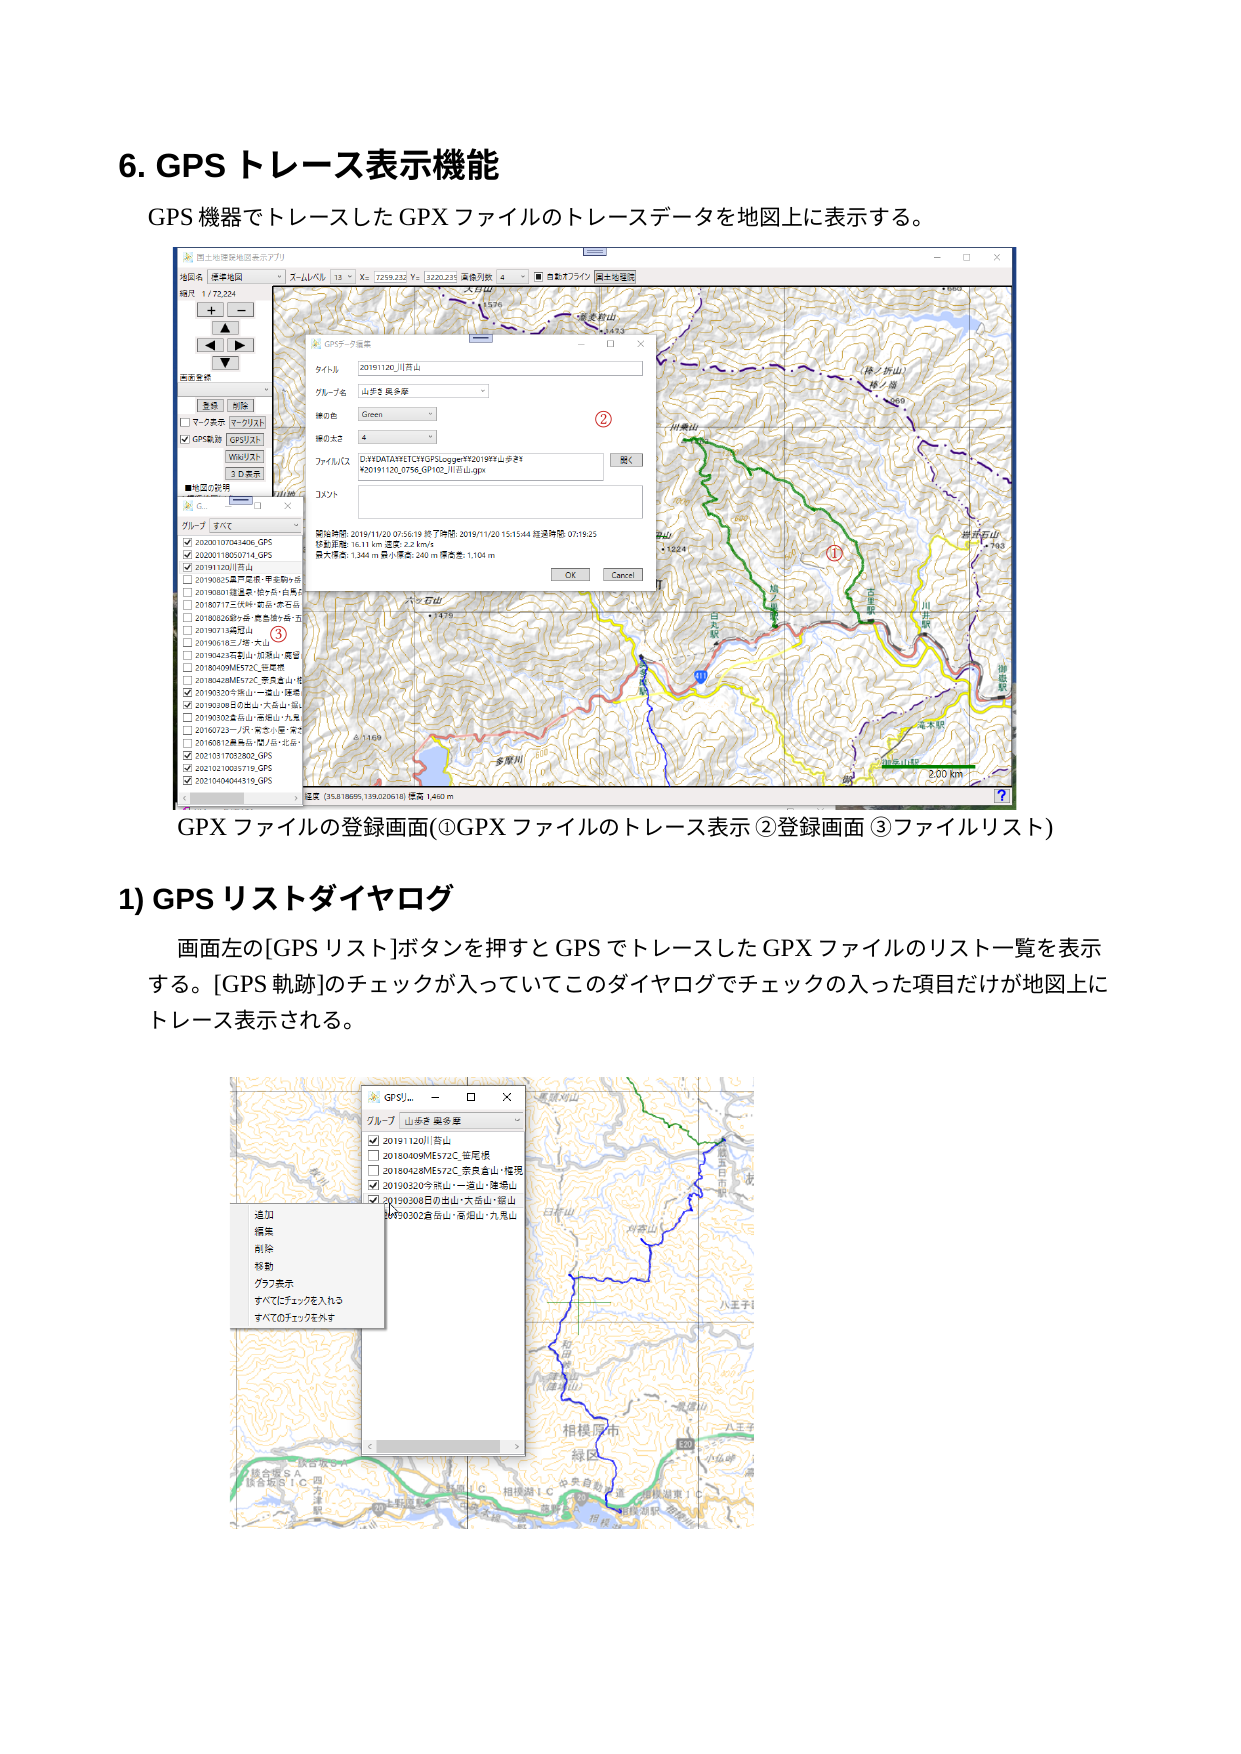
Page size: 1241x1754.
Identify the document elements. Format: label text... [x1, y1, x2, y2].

picture [229, 1077, 754, 1529]
subtitle 6. GPSトレース表示機能 [118, 139, 1122, 187]
subtitle 1) GPSリストダイヤログ [118, 876, 1122, 918]
text 画面左の[GPSリスト]ボタンを押すとGPSでトレースしたGPXファイルのリスト一覧を表示する。[GPS軌跡]のチェックが入っていてこのダイヤログでチェックの入った項目だけが地図上にトレース表示される。 [148, 931, 1122, 1035]
text GPS機器でトレースしたGPXファイルのトレースデータを地図上に表示する。 [118, 200, 1122, 232]
picture [172, 247, 1017, 810]
text GPXファイルの登録画面(①GPXファイルのトレース表示 ②登録画面 ③ファイルリスト) [148, 251, 1122, 842]
